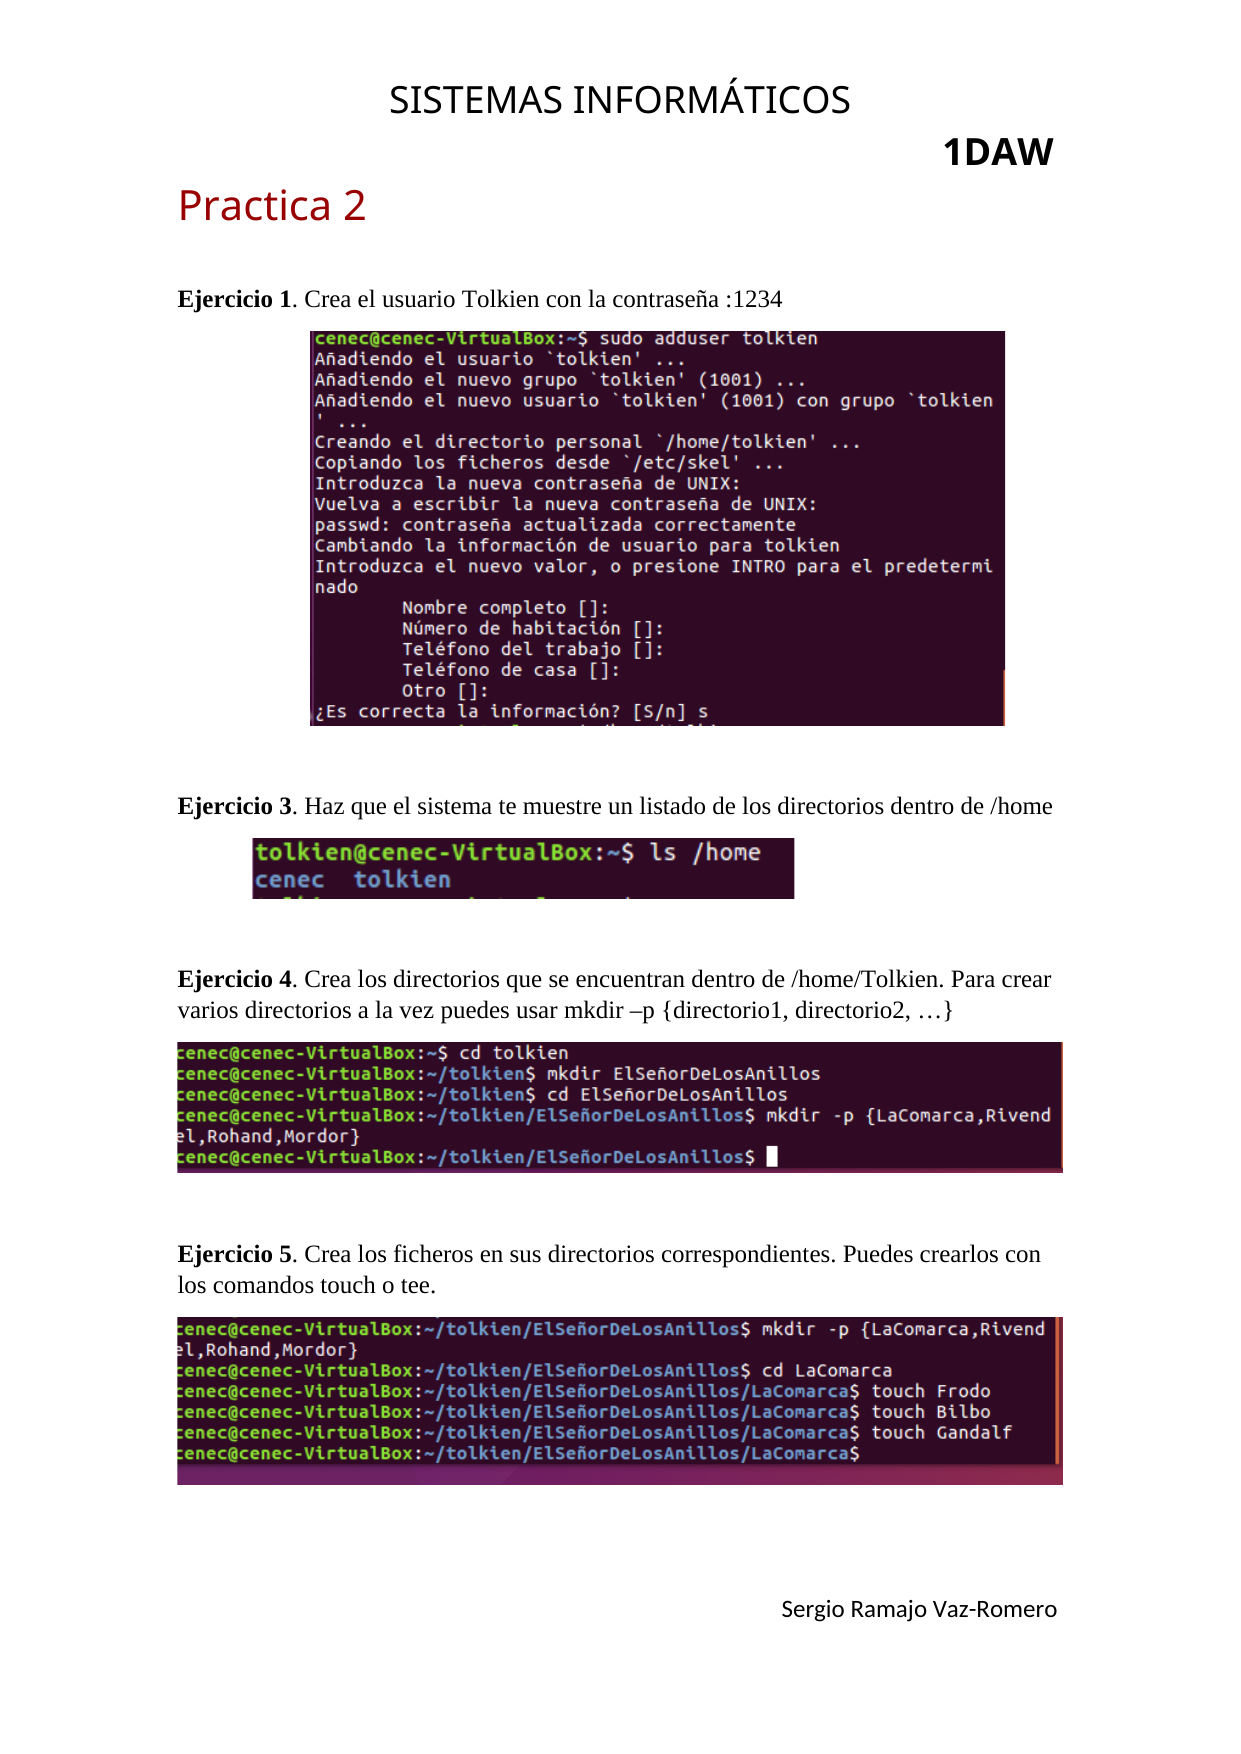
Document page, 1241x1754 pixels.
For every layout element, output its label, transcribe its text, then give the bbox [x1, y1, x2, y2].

picture [177, 1317, 1063, 1485]
text Ejercicio 1. Crea el usuario Tolkien con la contraseña :1234 [177, 284, 1063, 313]
subtitle Practica 2 [177, 176, 1063, 233]
picture [310, 331, 1006, 726]
picture [252, 838, 795, 899]
picture [177, 1042, 1063, 1173]
text Ejercicio 3. Haz que el sistema te muestre un listado de los directorios dentro de /home [177, 791, 1063, 820]
text Ejercicio 5. Crea los ficheros en sus directorios correspondientes. Puedes crearlos con los comandos touch o tee. [177, 1239, 1063, 1298]
text Ejercicio 4. Crea los directorios que se encuentran dentro de /home/Tolkien. Para crear varios directorios a la vez puedes usar mkdir –p {directorio1, directorio2, …} [177, 964, 1063, 1024]
